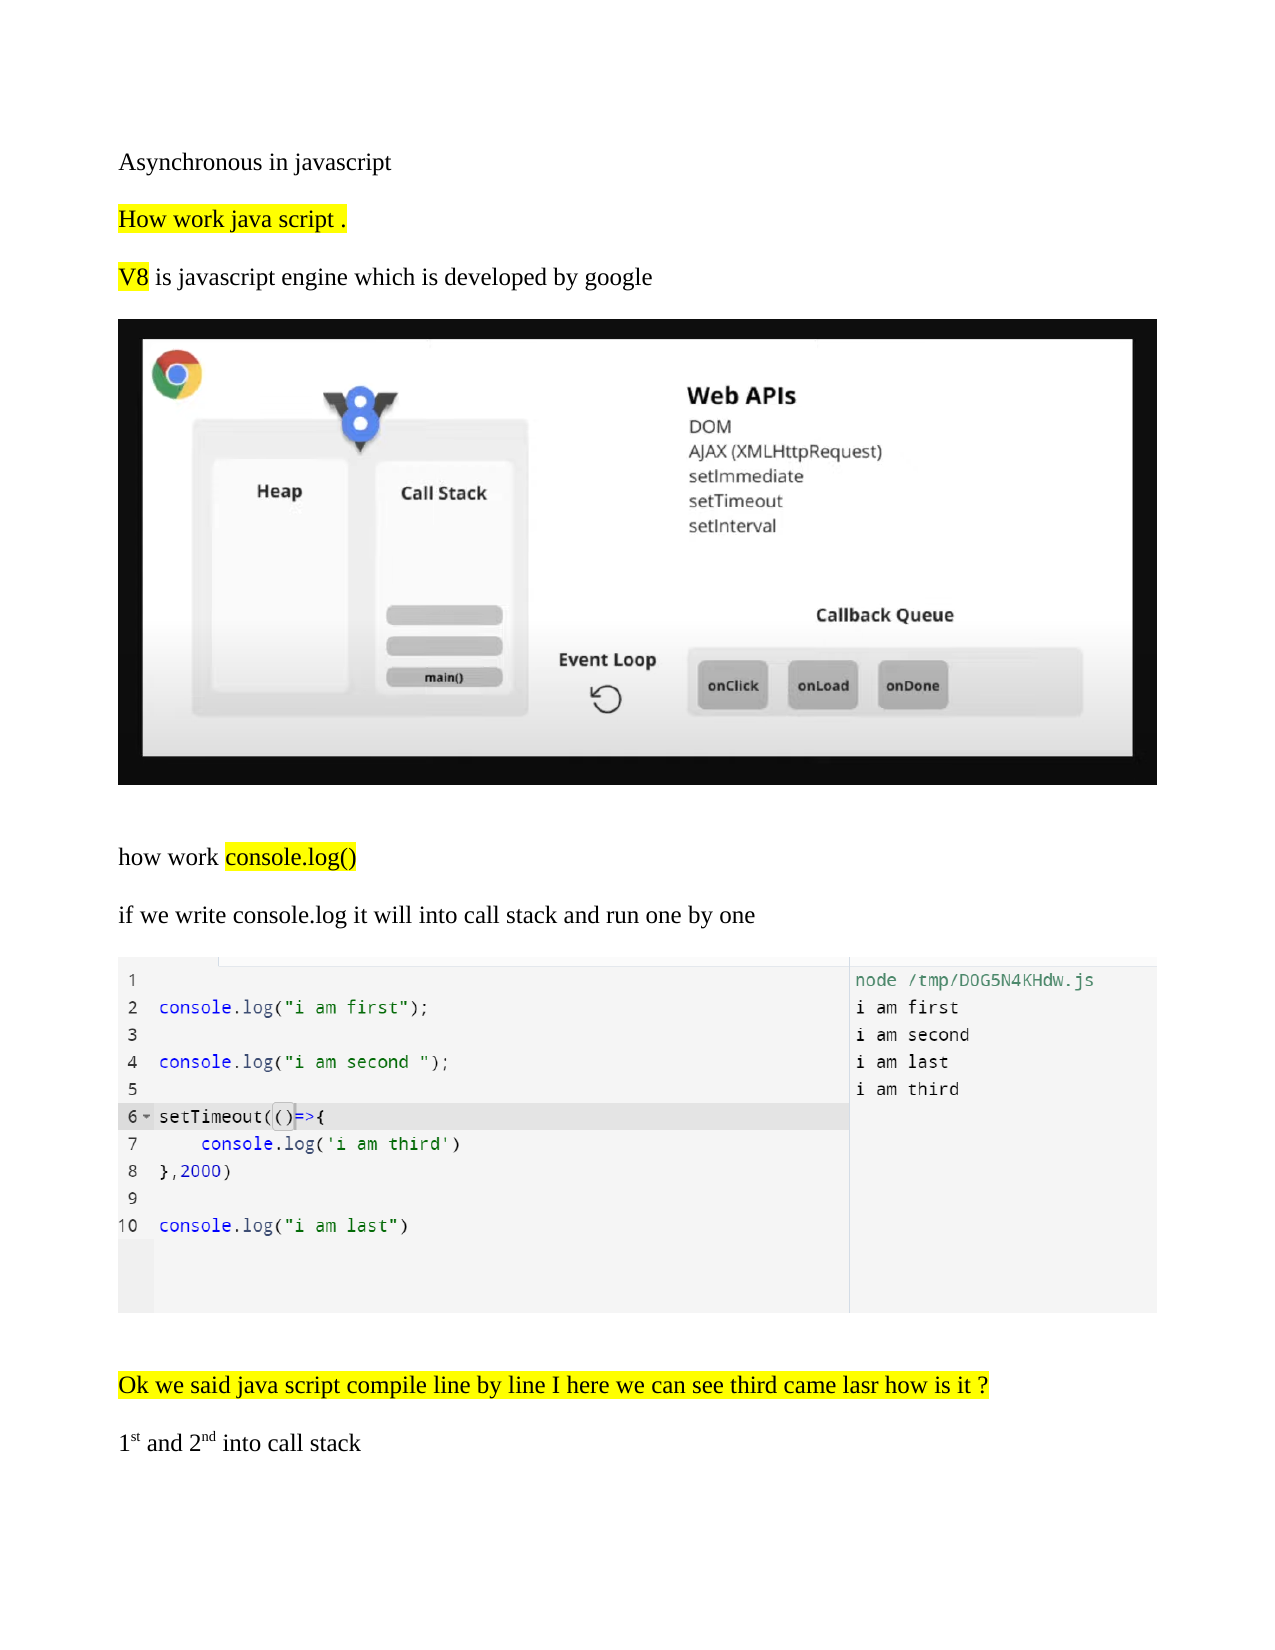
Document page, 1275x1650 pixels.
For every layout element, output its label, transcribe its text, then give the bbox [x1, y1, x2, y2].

picture [118, 319, 1157, 785]
text V8 is javascript engine which is developed by google [118, 262, 1157, 291]
text Ok we said java script compile line by line I here we can see third came lasr how is it ? 1st and 2nd into call stack [118, 1313, 1157, 1457]
text if we write console.log it will into call stack and run one by one [118, 900, 1157, 928]
text how work console.log() [118, 785, 1157, 871]
text Asynchronous in javascript [118, 118, 1157, 176]
picture [118, 957, 1157, 1313]
text How work java script . [118, 204, 1157, 233]
